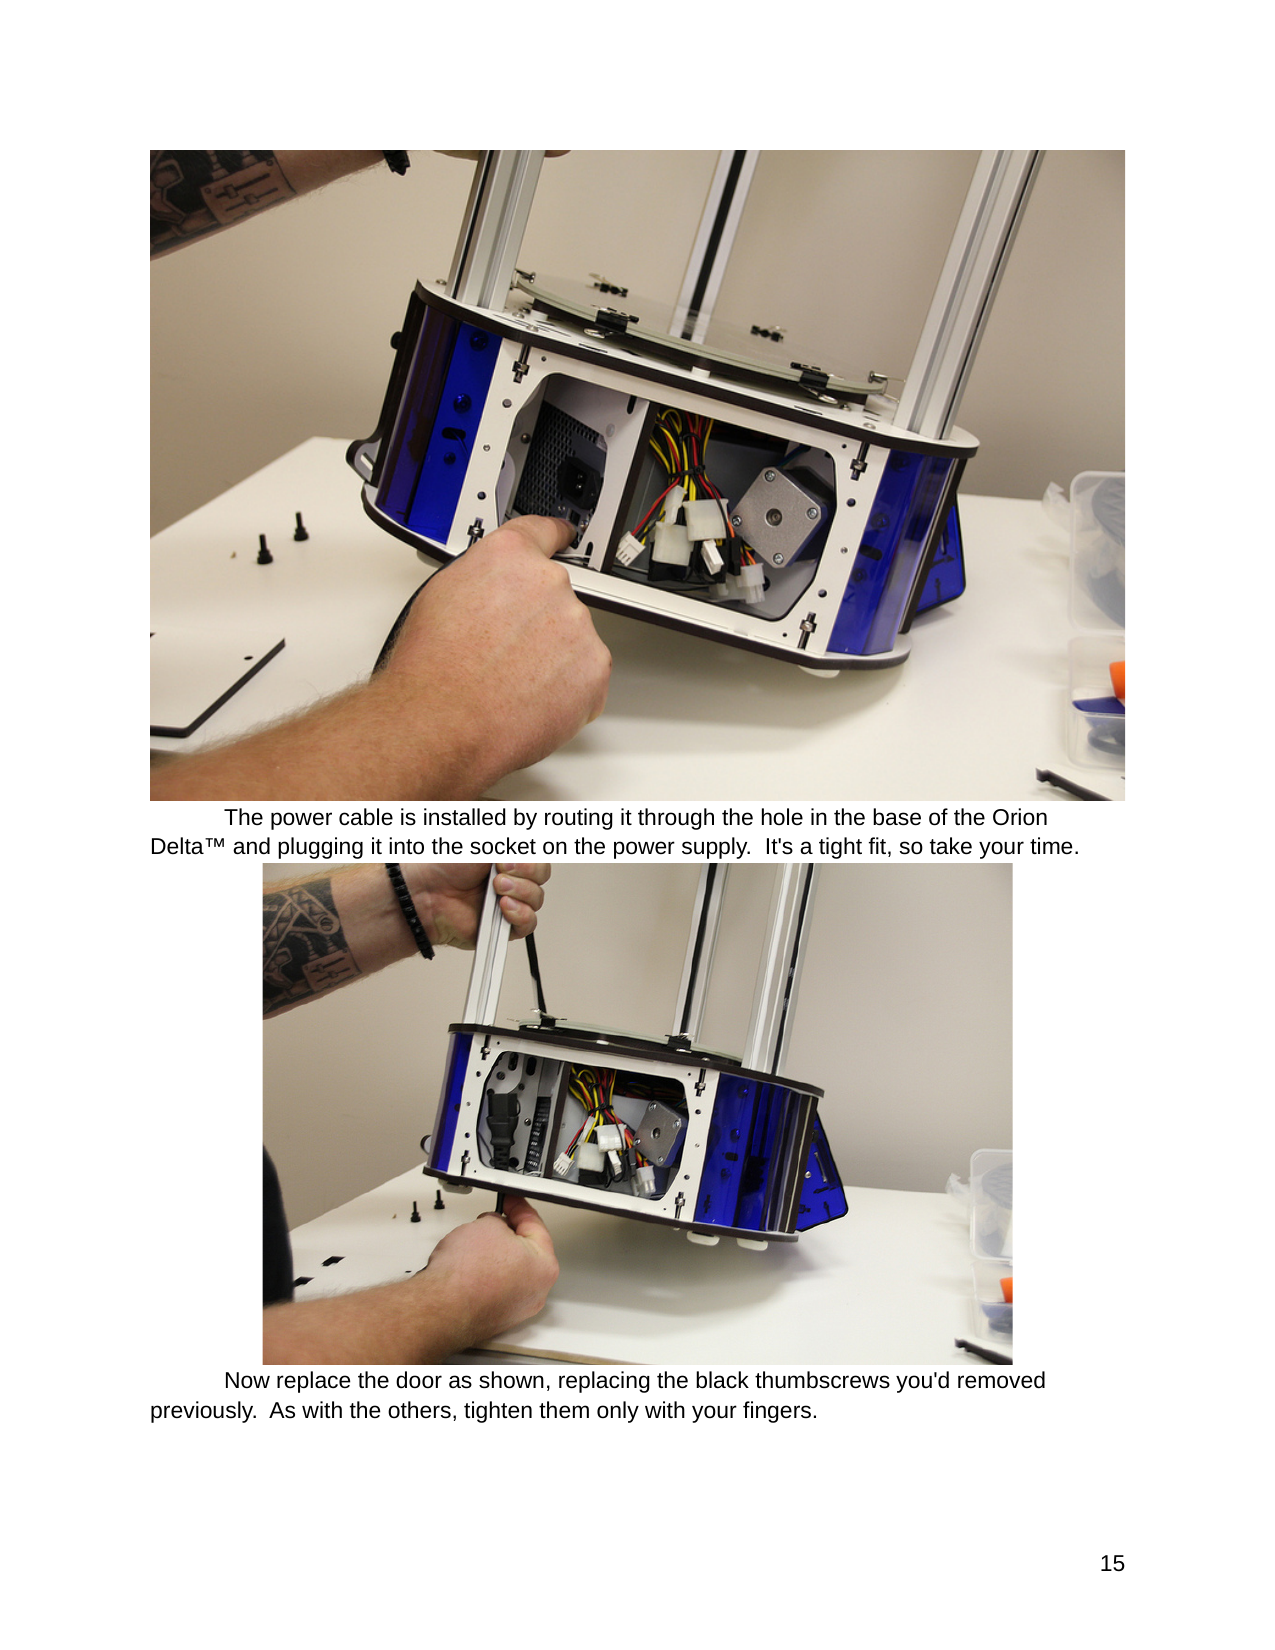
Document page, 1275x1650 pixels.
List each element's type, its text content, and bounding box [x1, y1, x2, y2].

text The power cable is installed by routing it through the hole in the base of the Orion Delta™ and plugging it into the socket on the power supply. It's a tight fit, so take your time. [150, 801, 1125, 859]
picture [150, 150, 1125, 801]
text Now replace the door as shown, replacing the black thumbscrews you'd removed previously. As with the others, tighten them only with your fingers. [150, 1003, 1125, 1423]
picture [262, 863, 1013, 1365]
